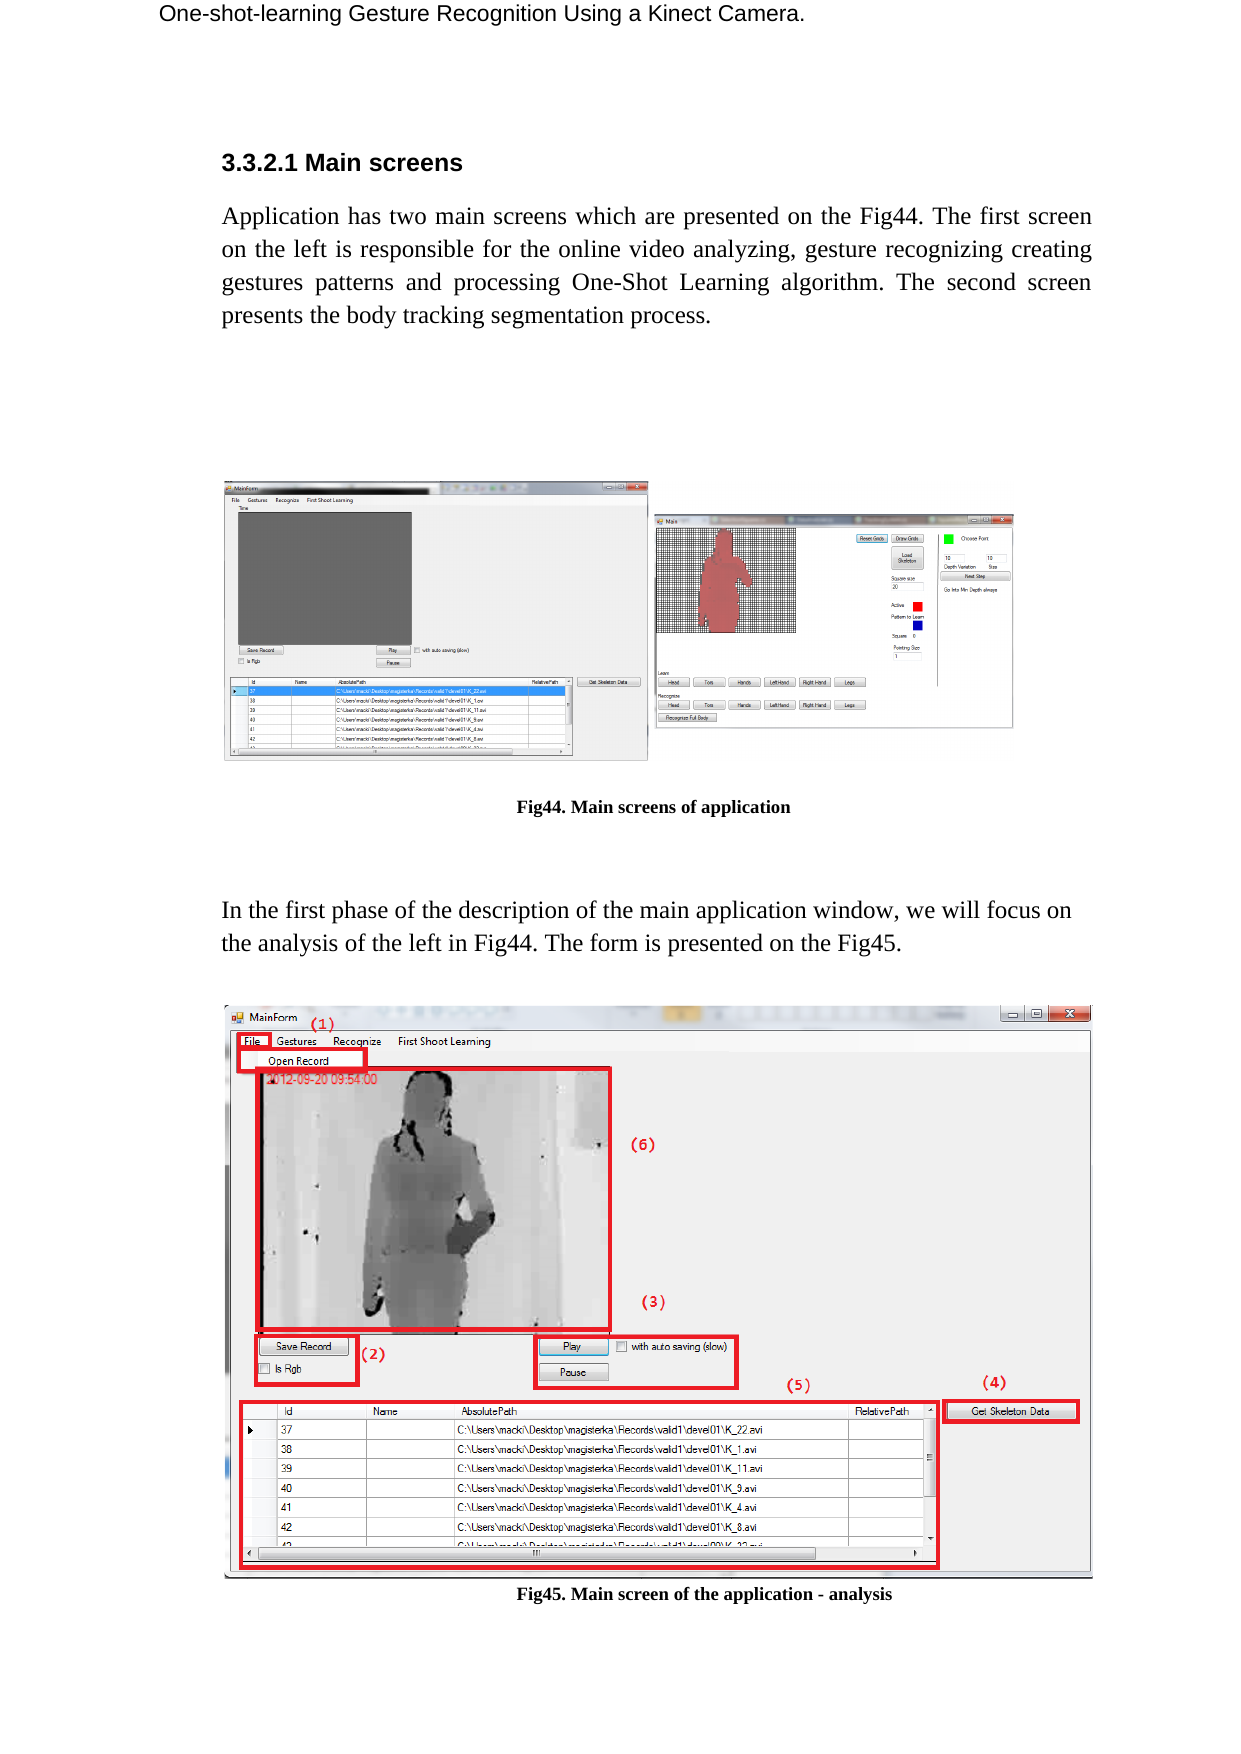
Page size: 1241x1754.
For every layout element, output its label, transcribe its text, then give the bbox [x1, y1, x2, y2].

text Fig45. Main screen of the application - analysis [443, 1583, 1093, 1605]
text Fig44. Main screens of application [443, 796, 1093, 817]
text In the first phase of the description of the main application window, we will focus on the analysis of the left in Fig44. The form is presented on the Fig45. [221, 895, 1093, 957]
text Application has two main screens which are presented on the Fig44. The first screen on the left is responsible for the online video analyzing, gesture recognizing creating gestures patterns and processing One-Shot Learning algorithm. The second screen presents the body tracking segmentation process. [221, 201, 1093, 329]
text 3.3.2.1 Main screens [148, 148, 1093, 176]
